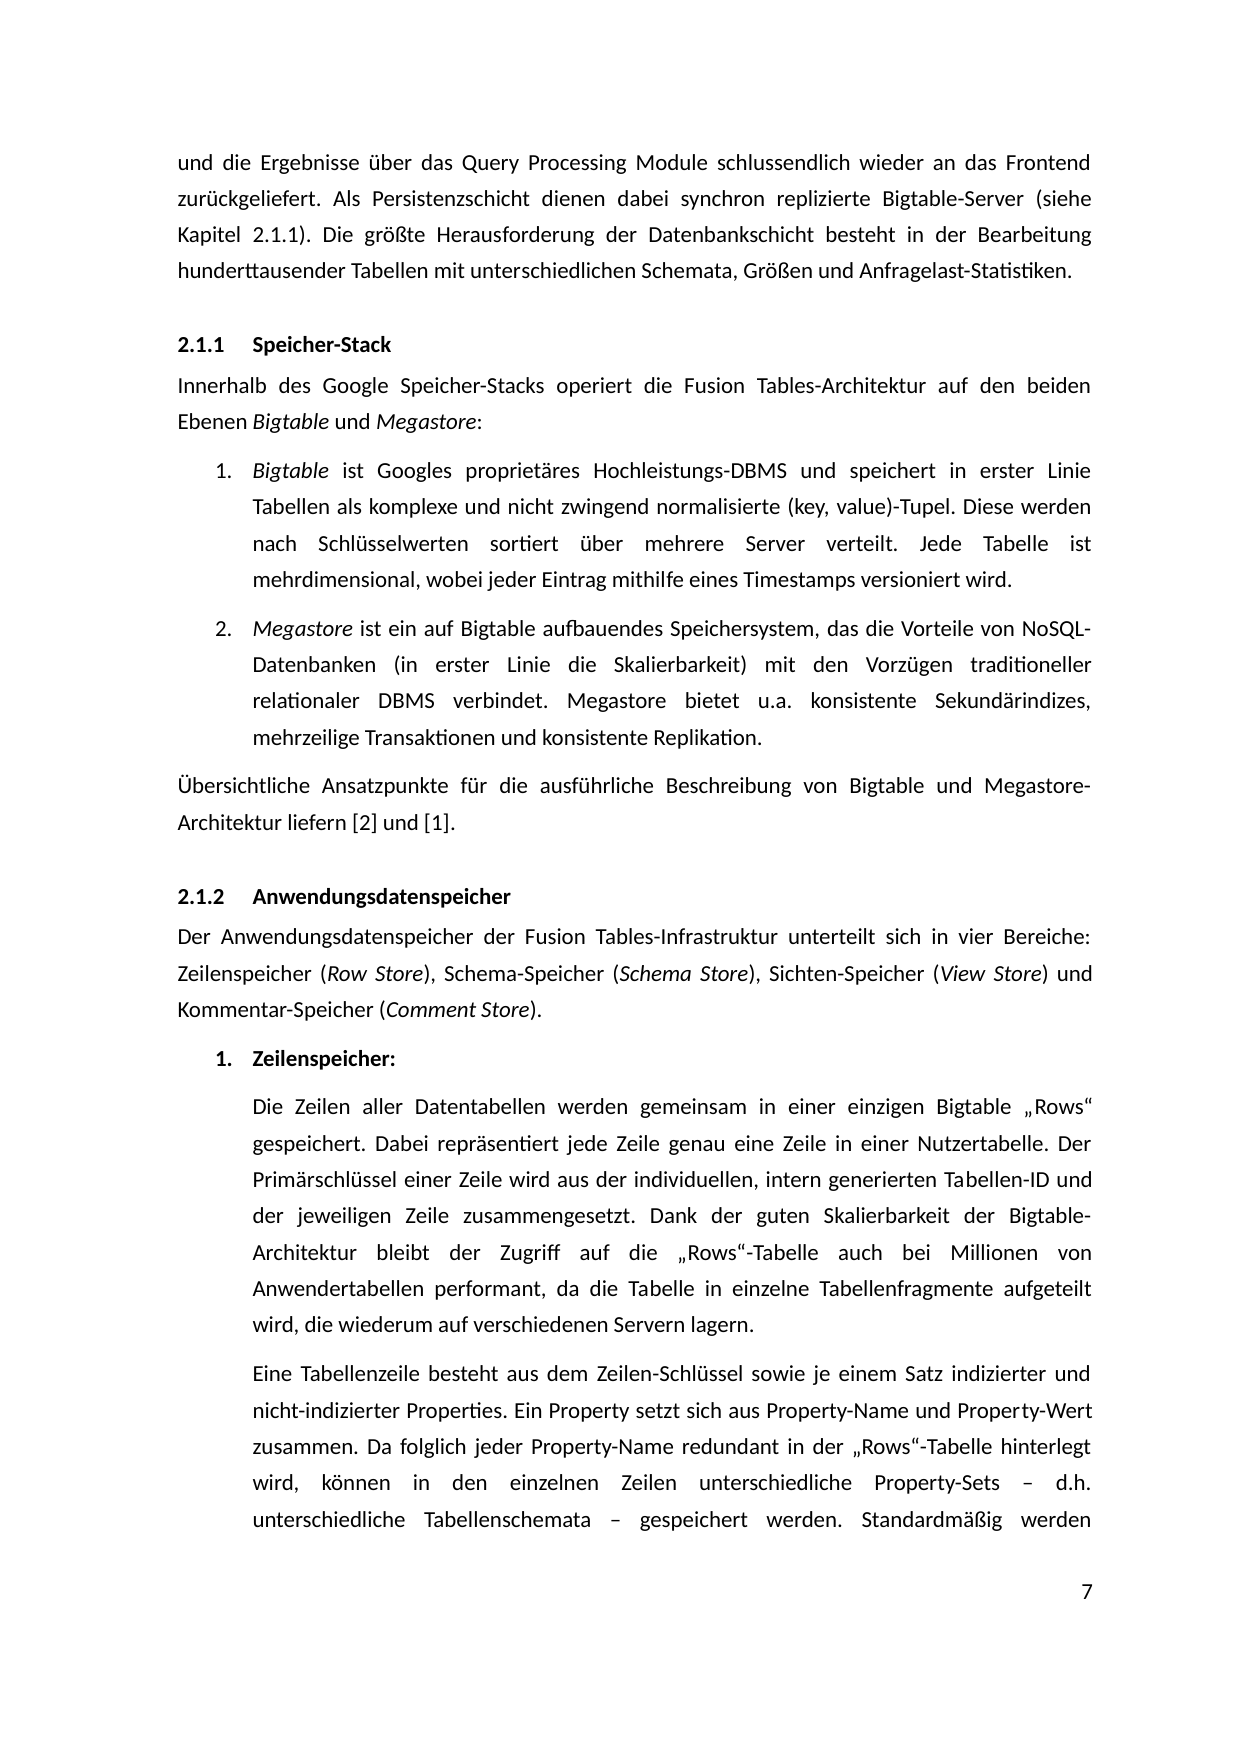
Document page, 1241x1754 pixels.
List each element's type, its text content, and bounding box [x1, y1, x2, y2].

subtitle Speicher-Stack [177, 330, 1093, 358]
list Die Zeilen aller Datentabellen werden gemeinsam in einer einzigen Bigtable „Rows“ gespeichert. Dabei repräsentiert jede Zeile genau eine Zeile in einer Nutzertabelle. Der Primär­schlüssel einer Zeile wird aus der individuellen, intern generierten Ta­bellen-ID und der jeweiligen Zeile zusammengesetzt. Dank der guten Skalierbarkeit der Bigtable-Architektur bleibt der Zugriff auf die „Rows“-Tabelle auch bei Millionen von Anwendertabellen performant, da die Ta­belle in einzelne Tabellenfragmente aufgeteilt wird, die wiederum auf verschiedenen Servern lagern. [215, 1092, 1093, 1339]
text und die Ergebnisse über das Query Processing Module schlussendlich wieder an das Frontend zurückge­liefert. Als Persistenzschicht dienen dabei synchron replizierte Bigtable-Server (siehe Kapitel 2.1.1). Die größte Heraus­forderung der Datenbankschicht besteht in der Bearbeitung hunderttausender Tabellen mit unter­schiedlichen Schemata, Größen und Anfragelast-Statistiken. [177, 148, 1093, 285]
text Der Anwendungsdatenspeicher der Fusion Tables-Infrastruktur unterteilt sich in vier Bereiche: Zeilenspeicher (Row Store), Schema-Speicher (Schema Store), Sichten-Speicher (View Store) und Kommentar-Speicher (Comment Store). [177, 922, 1093, 1023]
list Bigtable ist Googles proprietäres Hochleistungs-DBMS und speichert in erster Linie Tabellen als komplexe und nicht zwingend normalisierte (key, value)-Tupel. Diese werden nach Schlüsselwerten sortiert über mehrere Server verteilt. Jede Tabelle ist mehrdimensional, wobei jeder Eintrag mithil­fe eines Timestamps versioniert wird. [215, 456, 1093, 593]
list Megastore ist ein auf Bigtable aufbauendes Speichersystem, das die Vorteile von NoSQL-Datenban­ken (in erster Linie die Skalierbarkeit) mit den Vorzügen traditioneller relationaler DBMS verbindet. Megastore bietet u.a. konsistente Sekundärindizes, mehrzeilige Transaktionen und konsistente Replikation. [215, 614, 1093, 751]
list Zeilenspeicher: [215, 1044, 1093, 1072]
text Übersichtliche Ansatzpunkte für die ausführliche Beschreibung von Bigtable und Megastore-Architektur liefern [2] und [1]. [177, 772, 1093, 836]
text Innerhalb des Google Speicher-Stacks operiert die Fusion Tables-Architektur auf den beiden Ebenen Bigtable und Megastore: [177, 371, 1093, 435]
list Eine Tabellenzeile besteht aus dem Zeilen-Schlüssel sowie je einem Satz indizierter und nicht-indi­zierter Properties. Ein Property setzt sich aus Property-Name und Proper­ty-Wert zusammen. Da folglich jeder Property-Name redundant in der „Rows“-Tabelle hinterlegt wird, können in den einzelnen Zeilen unterschiedliche Property-Sets – d.h. unterschiedliche Tabel­lenschemata – gespeichert werden. Standardmäßig werden [215, 1359, 1093, 1533]
subtitle Anwendungsdatenspeicher [177, 882, 1093, 910]
